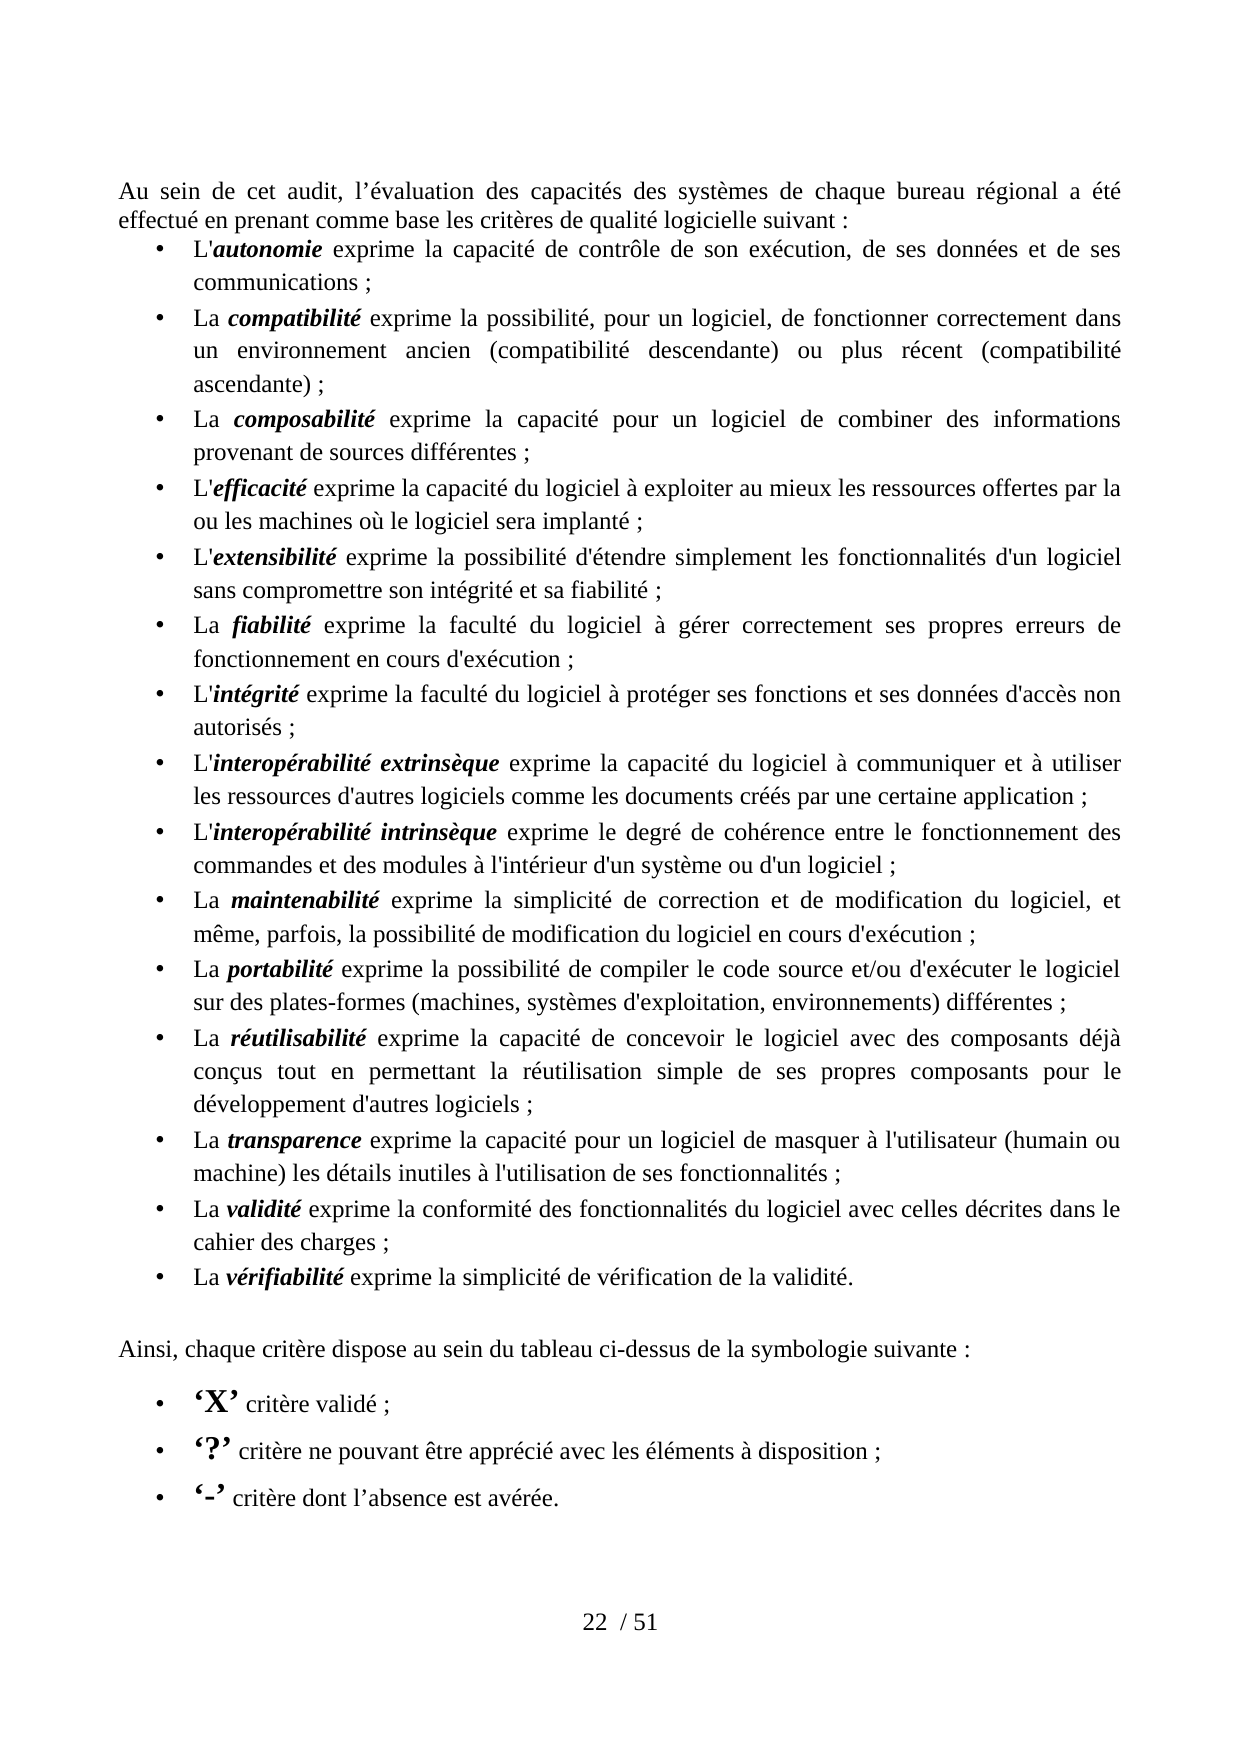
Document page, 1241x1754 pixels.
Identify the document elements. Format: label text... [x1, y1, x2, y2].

list ‘X’ critère validé ; [156, 1381, 1122, 1420]
list La compatibilité exprime la possibilité, pour un logiciel, de fonctionner correctement dans un environnement ancien (compatibilité descendante) ou plus récent (compatibilité ascendante) ; [156, 303, 1122, 397]
list L'efficacité exprime la capacité du logiciel à exploiter au mieux les ressources offertes par la ou les machines où le logiciel sera implanté ; [156, 473, 1122, 535]
list L'intégrité exprime la faculté du logiciel à protéger ses fonctions et ses données d'accès non autorisés ; [156, 679, 1122, 741]
text Ainsi, chaque critère dispose au sein du tableau ci-dessus de la symbologie suivante : [118, 1334, 1122, 1363]
list ‘-’ critère dont l’absence est avérée. [156, 1475, 1122, 1513]
list L'interopérabilité extrinsèque exprime la capacité du logiciel à communiquer et à utiliser les ressources d'autres logiciels comme les documents créés par une certaine application ; [156, 748, 1122, 810]
list La fiabilité exprime la faculté du logiciel à gérer correctement ses propres erreurs de fonctionnement en cours d'exécution ; [156, 611, 1122, 672]
list L'interopérabilité intrinsèque exprime le degré de cohérence entre le fonctionnement des commandes et des modules à l'intérieur d'un système ou d'un logiciel ; [156, 817, 1122, 879]
list ‘?’ critère ne pouvant être apprécié avec les éléments à disposition ; [156, 1428, 1122, 1467]
list La composabilité exprime la capacité pour un logiciel de combiner des informations provenant de sources différentes ; [156, 404, 1122, 466]
list La transparence exprime la capacité pour un logiciel de masquer à l'utilisateur (humain ou machine) les détails inutiles à l'utilisation de ses fonctionnalités ; [156, 1125, 1122, 1187]
list La maintenabilité exprime la simplicité de correction et de modification du logiciel, et même, parfois, la possibilité de modification du logiciel en cours d'exécution ; [156, 886, 1122, 947]
list L'extensibilité exprime la possibilité d'étendre simplement les fonctionnalités d'un logiciel sans compromettre son intégrité et sa fiabilité ; [156, 542, 1122, 604]
list La réutilisabilité exprime la capacité de concevoir le logiciel avec des composants déjà conçus tout en permettant la réutilisation simple de ses propres composants pour le développement d'autres logiciels ; [156, 1023, 1122, 1118]
list La portabilité exprime la possibilité de compiler le code source et/ou d'exécuter le logiciel sur des plates-formes (machines, systèmes d'exploitation, environnements) différentes ; [156, 954, 1122, 1016]
list La validité exprime la conformité des fonctionnalités du logiciel avec celles décrites dans le cahier des charges ; [156, 1194, 1122, 1255]
list L'autonomie exprime la capacité de contrôle de son exécution, de ses données et de ses communications ; [156, 234, 1122, 296]
text Au sein de cet audit, l’évaluation des capacités des systèmes de chaque bureau régional a été effectué en prenant comme base les critères de qualité logicielle suivant : [118, 176, 1122, 234]
list La vérifiabilité exprime la simplicité de vérification de la validité. [156, 1262, 1122, 1291]
